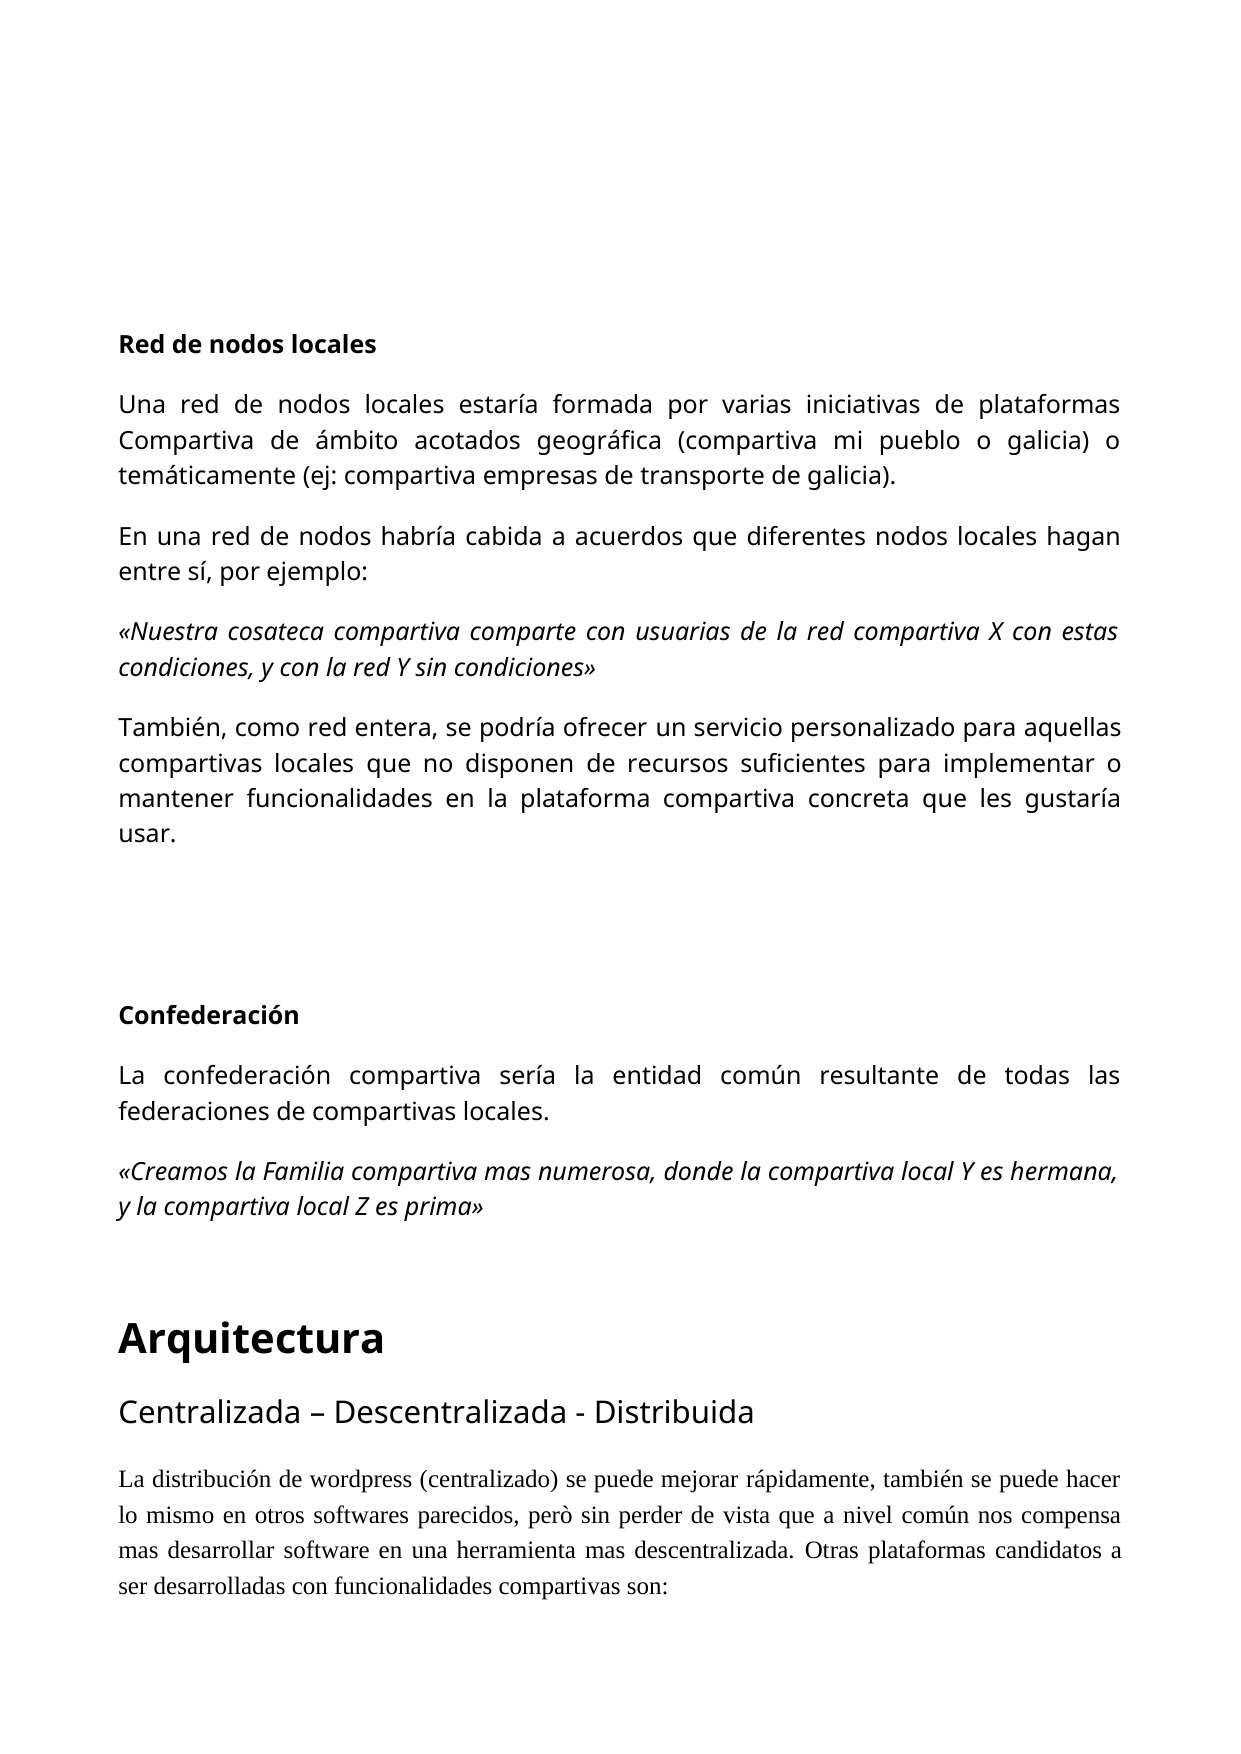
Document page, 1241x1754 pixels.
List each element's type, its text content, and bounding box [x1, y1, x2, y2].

text Una red de nodos locales estaría formada por varias iniciativas de plataformas Compartiva de ámbito acotados geográfica (compartiva mi pueblo o galicia) o temáticamente (ej: compartiva empresas de transporte de galicia). [118, 386, 1122, 492]
text Centralizada – Descentralizada - Distribuida [118, 1390, 1122, 1433]
text También, como red entera, se podría ofrecer un servicio personalizado para aquellas compartivas locales que no disponen de recursos suficientes para implementar o mantener funcionalidades en la plataforma compartiva concreta que les gustaría usar. [118, 708, 1122, 850]
text La confederación compartiva sería la entidad común resultante de todas las federaciones de compartivas locales. [118, 1056, 1122, 1127]
text Arquitectura [118, 1308, 1122, 1365]
text La distribución de wordpress (centralizado) se puede mejorar rápidamente, también se puede hacer lo mismo en otros softwares parecidos, però sin perder de vista que a nivel común nos compensa mas desarrollar software en una herramienta mas descentralizada. Otras plataformas candidatos a ser desarrolladas con funcionalidades compartivas son: [118, 1458, 1122, 1599]
text «Creamos la Familia compartiva mas numerosa, donde la compartiva local Y es hermana, y la compartiva local Z es prima» [118, 1152, 1122, 1223]
text Confederación [118, 996, 1122, 1031]
text En una red de nodos habría cabida a acuerdos que diferentes nodos locales hagan entre sí, por ejemplo: [118, 517, 1122, 588]
text Red de nodos locales [118, 325, 1122, 361]
text «Nuestra cosateca compartiva comparte con usuarias de la red compartiva X con estas condiciones, y con la red Y sin condiciones» [118, 613, 1122, 683]
